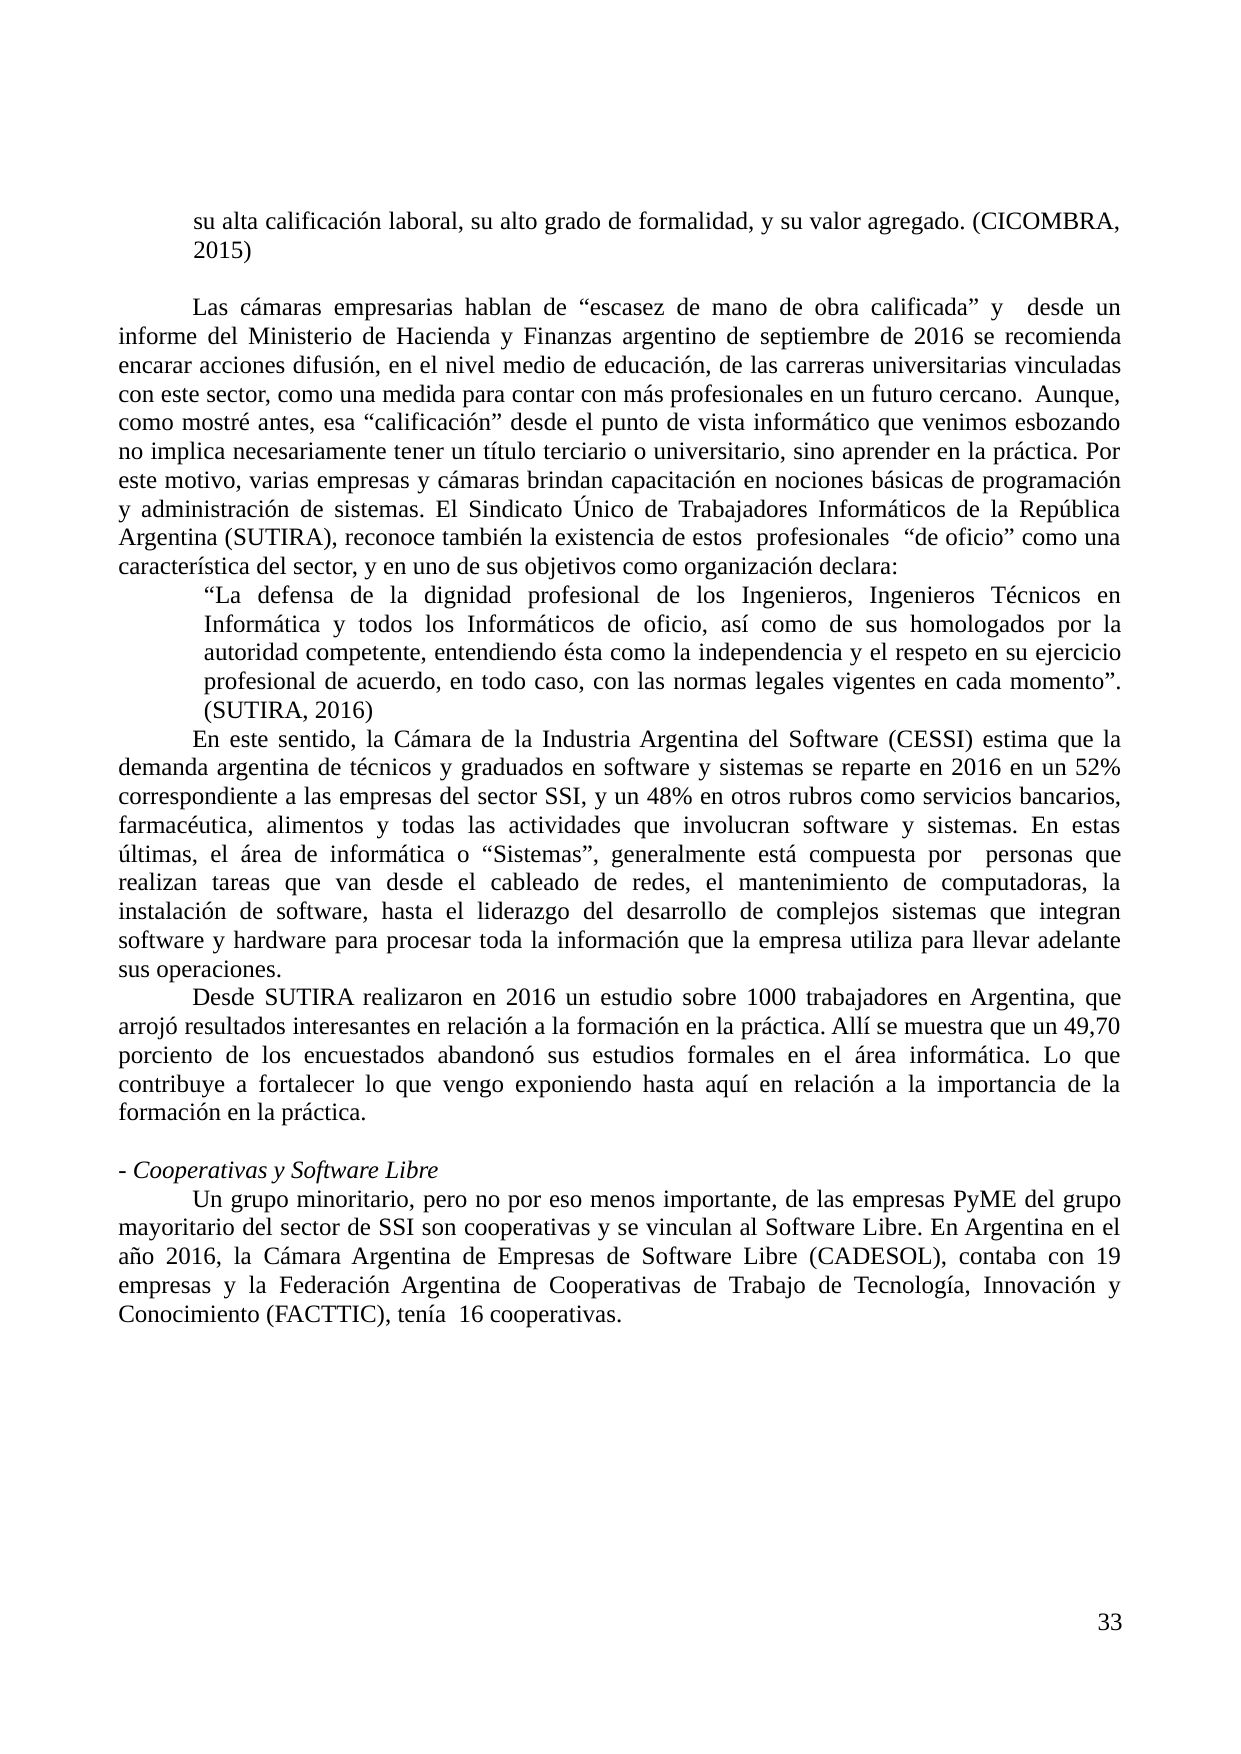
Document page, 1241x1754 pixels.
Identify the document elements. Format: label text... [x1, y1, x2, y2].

text Un grupo minoritario, pero no por eso menos importante, de las empresas PyME del grupo mayoritario del sector de SSI son cooperativas y se vinculan al Software Libre. En Argentina en el año 2016, la Cámara Argentina de Empresas de Software Libre (CADESOL), contaba con 19 empresas y la Federación Argentina de Cooperativas de Trabajo de Tecnología, Innovación y Conocimiento (FACTTIC), tenía 16 cooperativas. [118, 1184, 1122, 1327]
text En este sentido, la Cámara de la Industria Argentina del Software (CESSI) estima que la demanda argentina de técnicos y graduados en software y sistemas se reparte en 2016 en un 52% correspondiente a las empresas del sector SSI, y un 48% en otros rubros como servicios bancarios, farmacéutica, alimentos y todas las actividades que involucran software y sistemas. En estas últimas, el área de informática o “Sistemas”, generalmente está compuesta por personas que realizan tareas que van desde el cableado de redes, el mantenimiento de computadoras, la instalación de software, hasta el liderazgo del desarrollo de complejos sistemas que integran software y hardware para procesar toda la información que la empresa utiliza para llevar adelante sus operaciones. [118, 724, 1122, 982]
text su alta calificación laboral, su alto grado de formalidad, y su valor agregado. (CICOMBRA, 2015) [193, 206, 1122, 264]
text Las cámaras empresarias hablan de “escasez de mano de obra calificada” y desde un informe del Ministerio de Hacienda y Finanzas argentino de septiembre de 2016 se recomienda encarar acciones difusión, en el nivel medio de educación, de las carreras universitarias vinculadas con este sector, como una medida para contar con más profesionales en un futuro cercano. Aunque, como mostré antes, esa “calificación” desde el punto de vista informático que venimos esbozando no implica necesariamente tener un título terciario o universitario, sino aprender en la práctica. Por este motivo, varias empresas y cámaras brindan capacitación en nociones básicas de programación y administración de sistemas. El Sindicato Único de Trabajadores Informáticos de la República Argentina (SUTIRA), reconoce también la existencia de estos profesionales “de oficio” como una característica del sector, y en uno de sus objetivos como organización declara: [118, 292, 1122, 580]
subtitle - Cooperativas y Software Libre [118, 1155, 1122, 1184]
text “La defensa de la dignidad profesional de los Ingenieros, Ingenieros Técnicos en Informática y todos los Informáticos de oficio, así como de sus homologados por la autoridad competente, entendiendo ésta como la independencia y el respeto en su ejercicio profesional de acuerdo, en todo caso, con las normas legales vigentes en cada momento”. (SUTIRA, 2016) [204, 580, 1122, 724]
text Desde SUTIRA realizaron en 2016 un estudio sobre 1000 trabajadores en Argentina, que arrojó resultados interesantes en relación a la formación en la práctica. Allí se muestra que un 49,70 porciento de los encuestados abandonó sus estudios formales en el área informática. Lo que contribuye a fortalecer lo que vengo exponiendo hasta aquí en relación a la importancia de la formación en la práctica. [118, 982, 1122, 1126]
